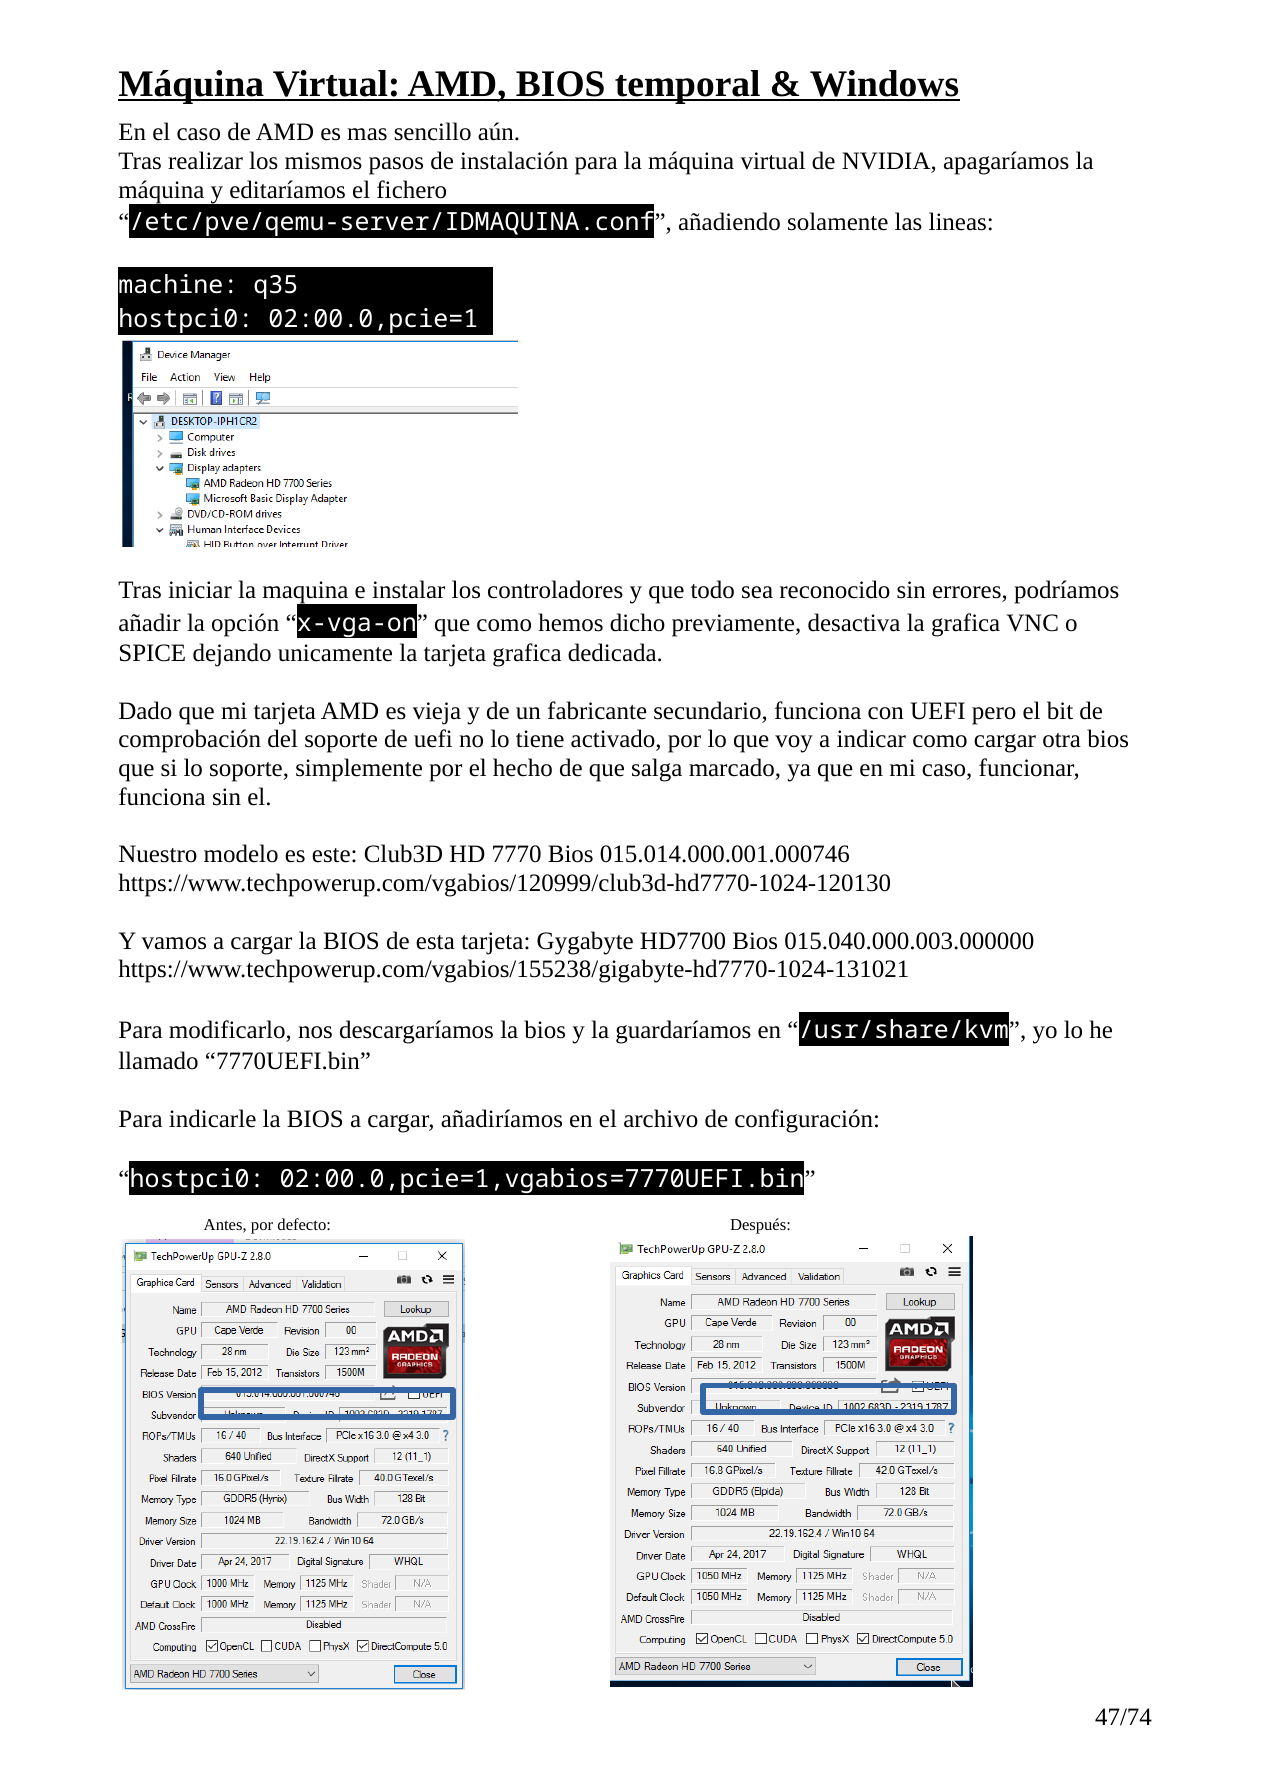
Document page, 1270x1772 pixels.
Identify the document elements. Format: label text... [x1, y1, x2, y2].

picture [122, 340, 518, 547]
text En el caso de AMD es mas sencillo aún. [118, 117, 1152, 146]
picture [610, 1236, 973, 1687]
subtitle Máquina Virtual: AMD, BIOS temporal & Windows [118, 62, 1152, 105]
text Tras realizar los mismos pasos de instalación para la máquina virtual de NVIDIA, apagaríamos la máquina y editaríamos el fichero [118, 146, 1152, 204]
text “hostpci0: 02:00.0,pcie=1,vgabios=7770UEFI.bin” [118, 1161, 1152, 1195]
text Y vamos a cargar la BIOS de esta tarjeta: Gygabyte HD7700 Bios 015.040.000.003.000000 [118, 926, 1152, 954]
text Dado que mi tarjeta AMD es vieja y de un fabricante secundario, funciona con UEFI pero el bit de comprobación del soporte de uefi no lo tiene activado, por lo que voy a indicar como cargar otra bios que si lo soporte, simplemente por el hecho de que salga marcado, ya que en mi caso, funcionar, funciona sin el. [118, 696, 1152, 811]
text Para indicarle la BIOS a cargar, añadiríamos en el archivo de configuración: [118, 1104, 1152, 1132]
text Para modificarlo, nos descargaríamos la bios y la guardaríamos en “/usr/share/kvm”, yo lo he llamado “7770UEFI.bin” [118, 1012, 1152, 1075]
text Antes, por defecto: Después: [118, 1214, 1152, 1233]
text https://www.techpowerup.com/vgabios/155238/gigabyte-hd7770-1024-131021 [118, 954, 1152, 983]
text “/etc/pve/qemu-server/IDMAQUINA.conf”, añadiendo solamente las lineas: [118, 204, 1152, 238]
text machine: q35 hostpci0: 02:00.0,pcie=1 [118, 267, 1152, 335]
picture [121, 1239, 466, 1690]
text Tras iniciar la maquina e instalar los controladores y que todo sea reconocido sin errores, podríamos añadir la opción “x-vga-on” que como hemos dicho previamente, desactiva la grafica VNC o SPICE dejando unicamente la tarjeta grafica dedicada. [118, 576, 1152, 667]
text Nuestro modelo es este: Club3D HD 7770 Bios 015.014.000.001.000746 https://www.techpowerup.com/vgabios/120999/club3d-hd7770-1024-120130 [118, 839, 1152, 897]
